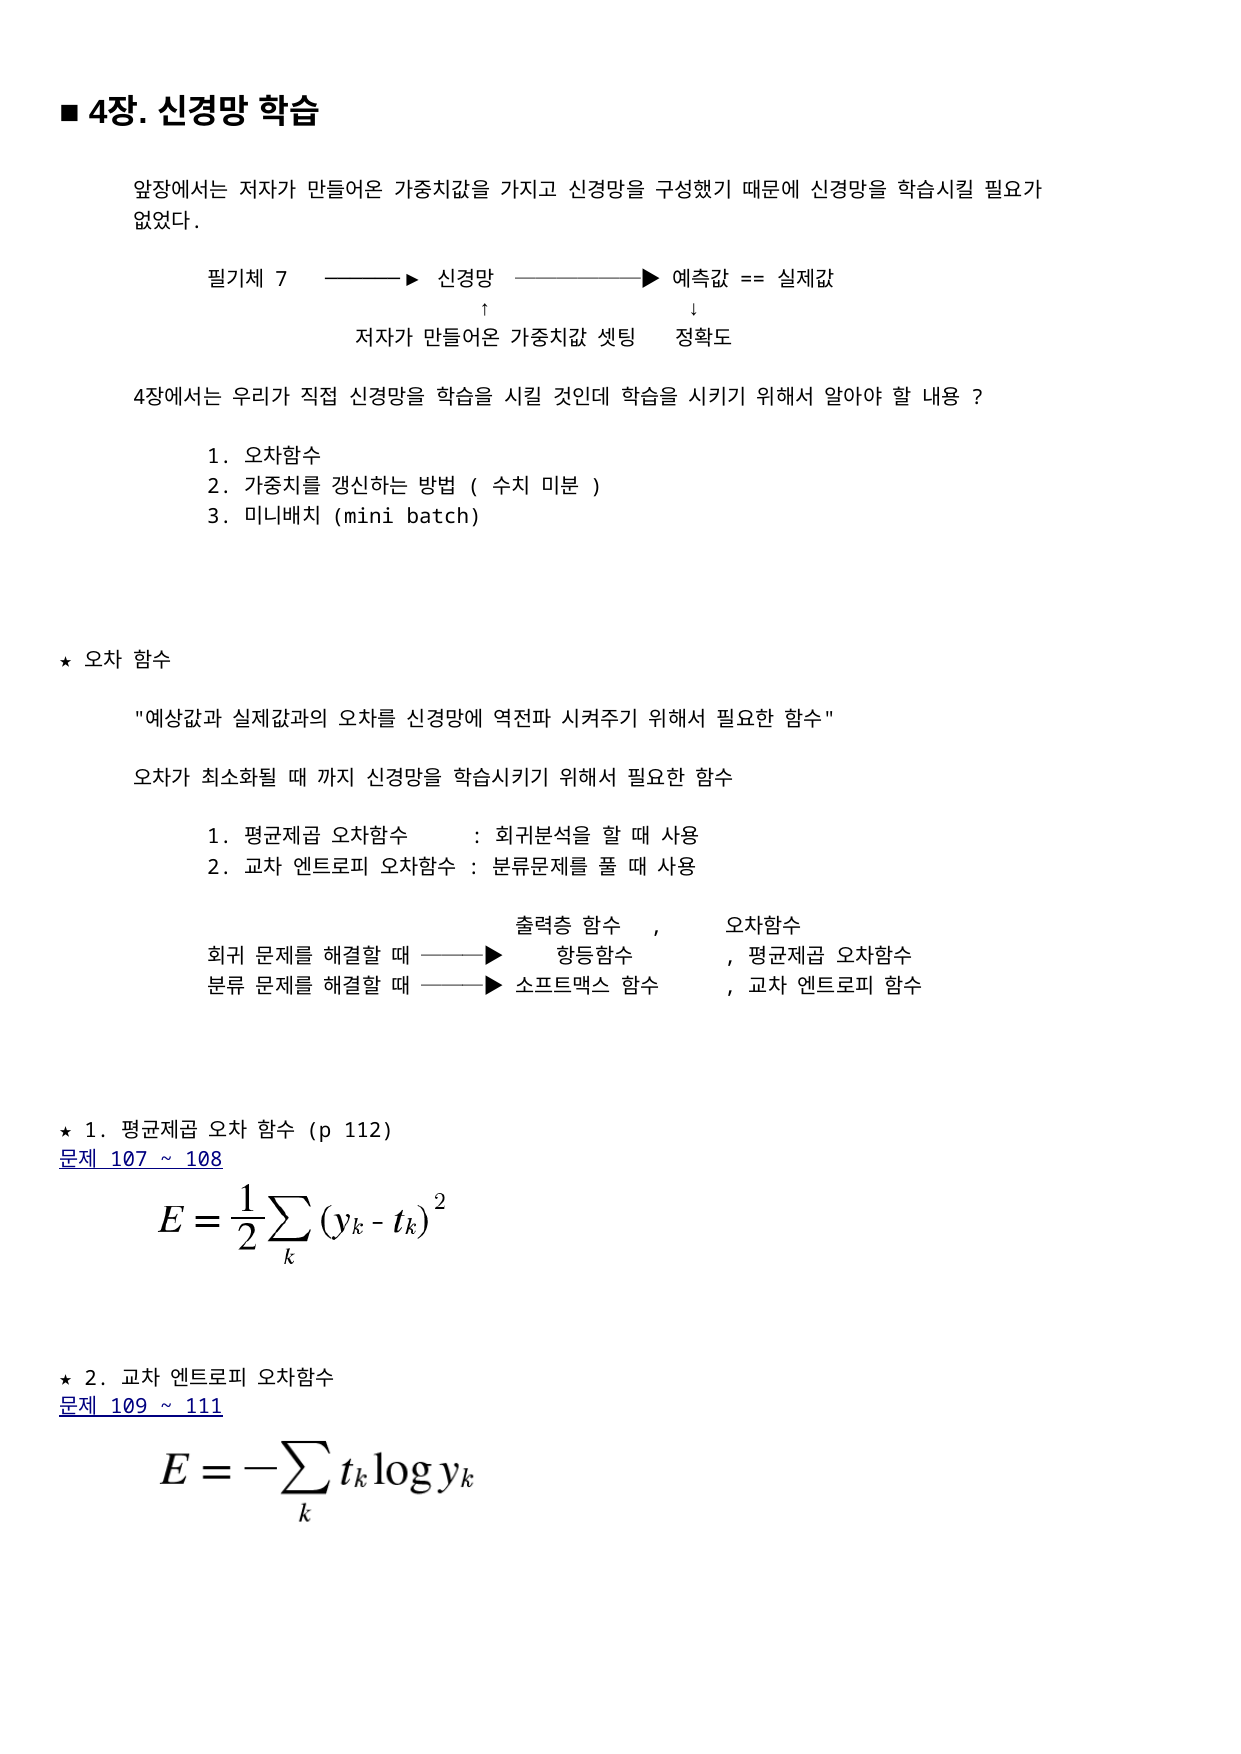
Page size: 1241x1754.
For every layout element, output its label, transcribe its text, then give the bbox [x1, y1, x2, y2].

text 문제 109 ~ 111 [59, 1391, 1181, 1419]
subtitle ■ 4장. 신경망 학습 [59, 84, 1181, 133]
text 앞장에서는 저자가 만들어온 가중치값을 가지고 신경망을 구성했기 때문에 신경망을 학습시킬 필요가 [59, 173, 1181, 204]
text 필기체 7 ──────▶ 신경망 ──────▶ 예측값 == 실제값 [59, 263, 1181, 293]
text "예상값과 실제값과의 오차를 신경망에 역전파 시켜주기 위해서 필요한 함수" [59, 702, 1181, 733]
text 1. 평균제곱 오차함수 : 회귀분석을 할 때 사용 [59, 820, 1181, 850]
text 3. 미니배치 (mini batch) [59, 499, 1181, 530]
text ↑ ↓ [59, 293, 1181, 321]
text ★ 오차 함수 [59, 643, 1181, 674]
text 저자가 만들어온 가중치값 셋팅 정확도 [59, 321, 1181, 352]
text ★ 1. 평균제곱 오차 함수 (p 112) [59, 1113, 1181, 1144]
text 2. 가중치를 갱신하는 방법 ( 수치 미분 ) [59, 469, 1181, 499]
text 분류 문제를 해결할 때 ───▶ 소프트맥스 함수 , 교차 엔트로피 함수 [59, 969, 1181, 1000]
text 4장에서는 우리가 직접 신경망을 학습을 시킬 것인데 학습을 시키기 위해서 알아야 할 내용 ? [59, 380, 1181, 410]
text 회귀 문제를 해결할 때 ───▶ 항등함수 , 평균제곱 오차함수 [59, 939, 1181, 969]
text 없었다. [59, 204, 1181, 234]
text 출력층 함수 , 오차함수 [59, 909, 1181, 939]
text 문제 107 ~ 108 [59, 1144, 1181, 1172]
text ★ 2. 교차 엔트로피 오차함수 [59, 1361, 1181, 1391]
picture [146, 1172, 464, 1276]
text 1. 오차함수 [59, 439, 1181, 469]
picture [137, 1419, 490, 1530]
text 오차가 최소화될 때 까지 신경망을 학습시키기 위해서 필요한 함수 [59, 761, 1181, 791]
text 2. 교차 엔트로피 오차함수 : 분류문제를 풀 때 사용 [59, 850, 1181, 880]
